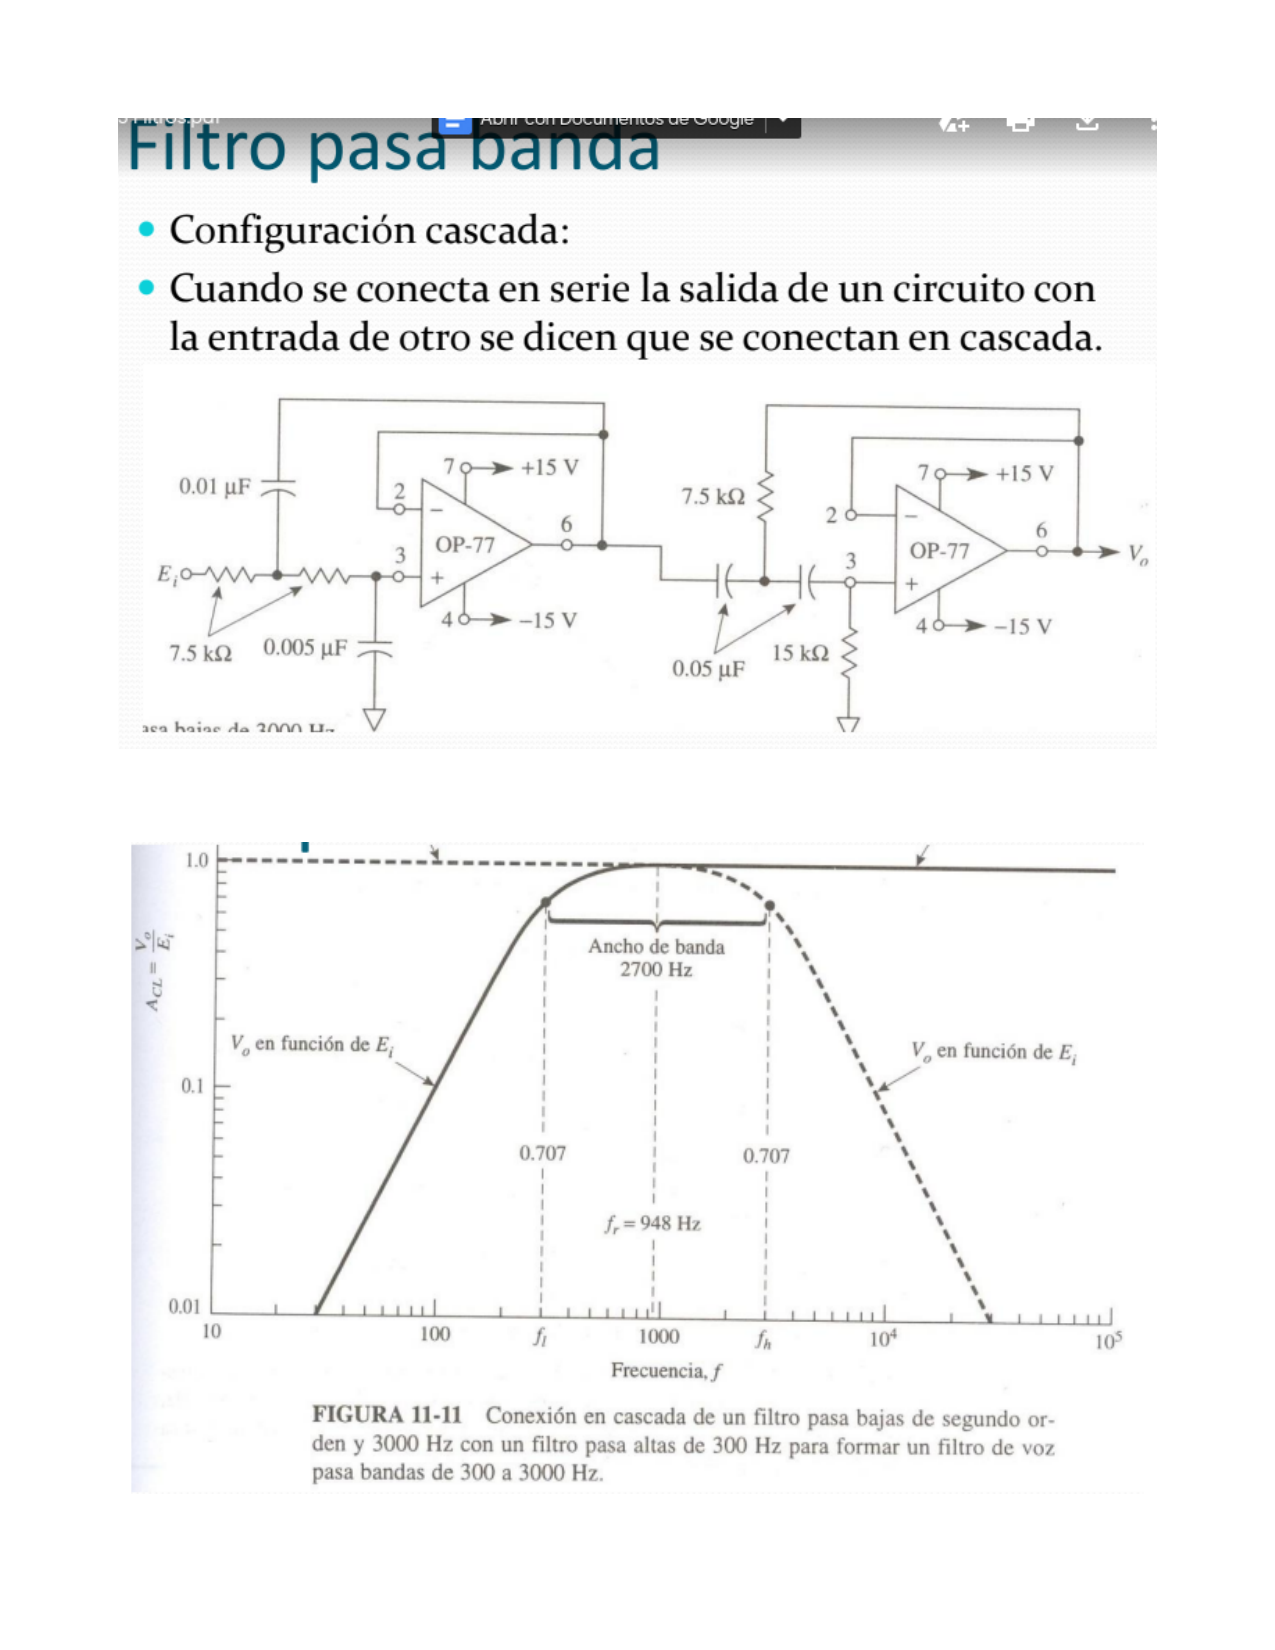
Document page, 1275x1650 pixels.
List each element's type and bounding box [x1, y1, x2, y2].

picture [118, 118, 1157, 749]
picture [131, 842, 1144, 1494]
